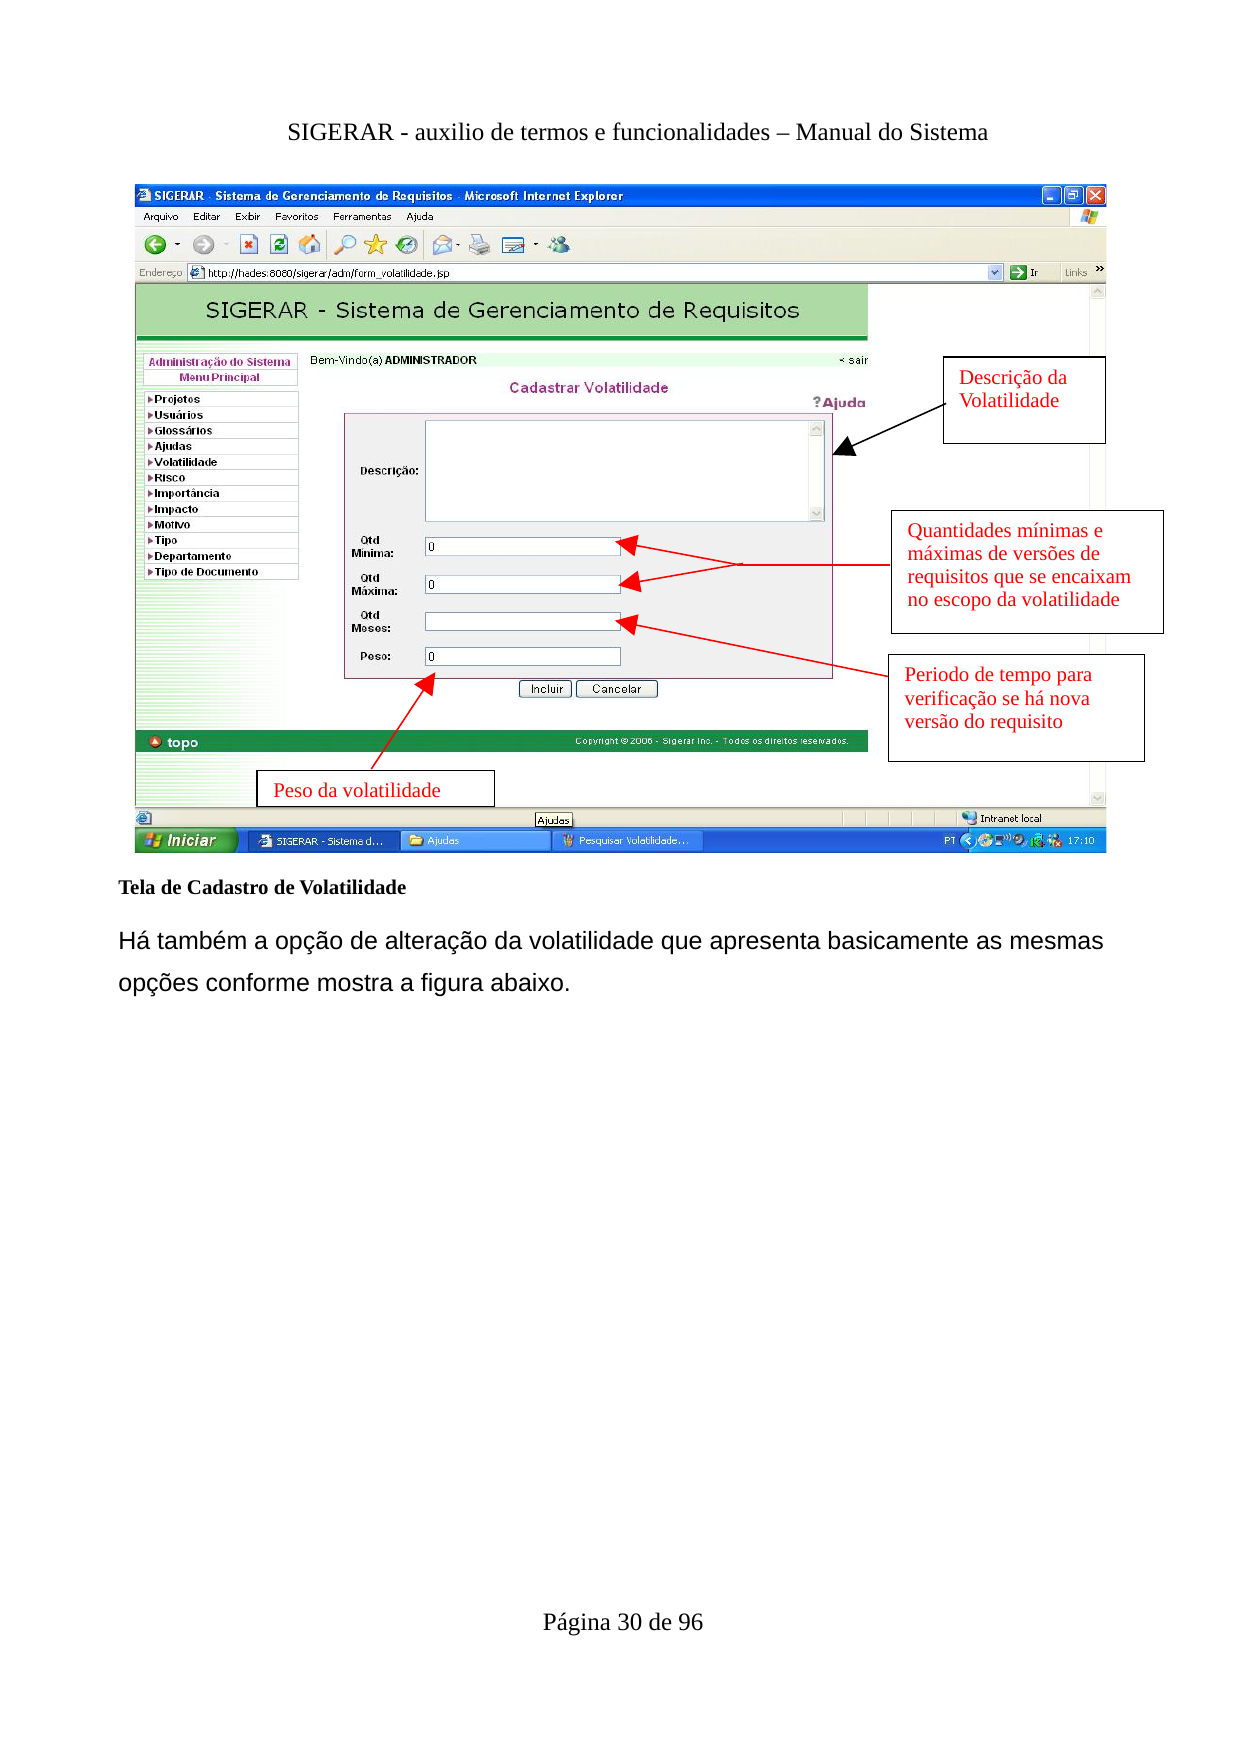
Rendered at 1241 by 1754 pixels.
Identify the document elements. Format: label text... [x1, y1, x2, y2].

text Há também a opção de alteração da volatilidade que apresenta basicamente as mesmas opções conforme mostra a figura abaixo. [118, 927, 1134, 996]
text Periodo de tempo para verificação se há nova versão do requisito [904, 663, 1129, 733]
picture [134, 184, 1107, 853]
text Descrição da Volatilidade [959, 366, 1090, 412]
text Peso da volatilidade [273, 779, 479, 798]
text Quantidades mínimas e máximas de versões de requisitos que se encaixam no escopo da volatilidade [907, 519, 1148, 611]
text Tela de Cadastro de Volatilidade [118, 876, 1134, 899]
